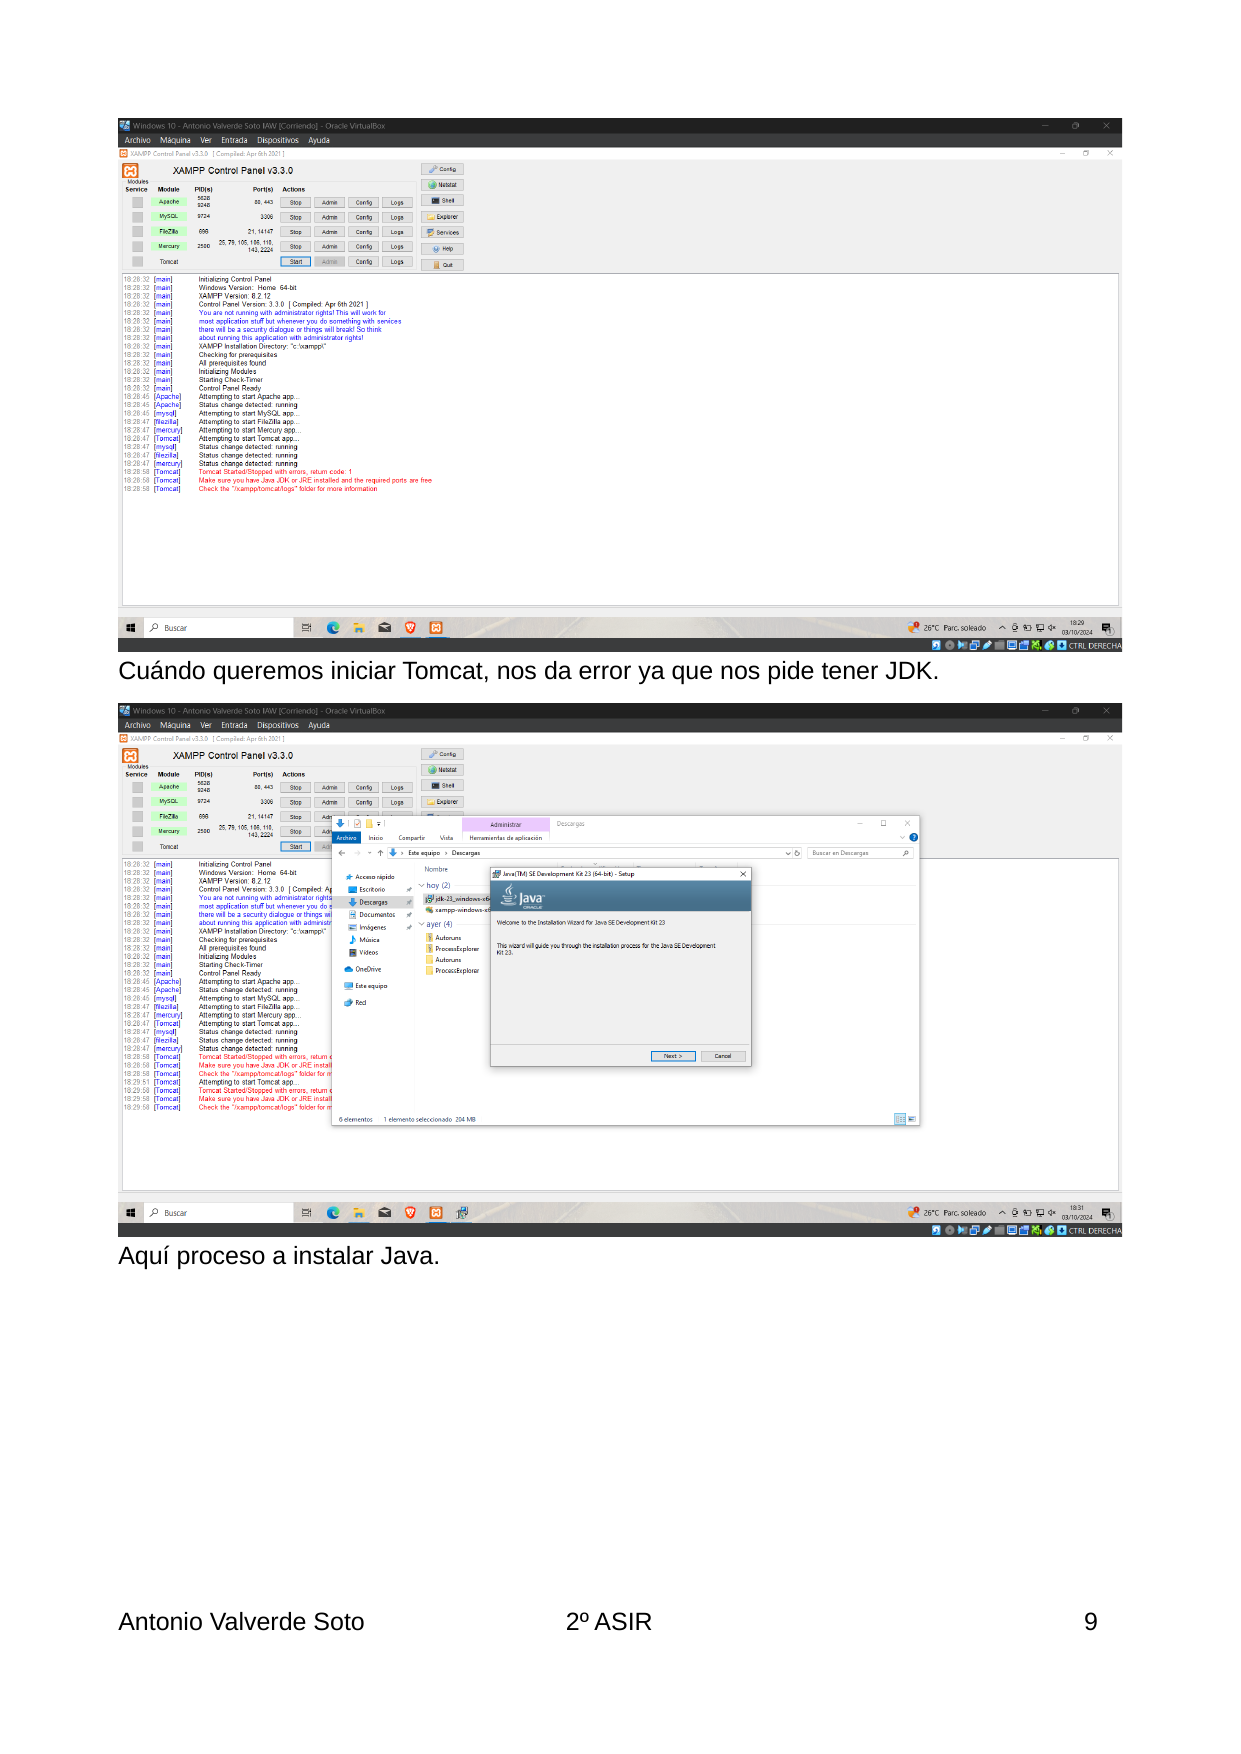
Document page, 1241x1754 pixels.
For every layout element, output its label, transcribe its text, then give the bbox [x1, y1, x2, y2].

text Cuándo queremos iniciar Tomcat, nos da error ya que nos pide tener JDK. [118, 652, 1122, 684]
picture [118, 118, 1123, 652]
picture [118, 703, 1123, 1237]
text Aquí proceso a instalar Java. [118, 1237, 1122, 1270]
